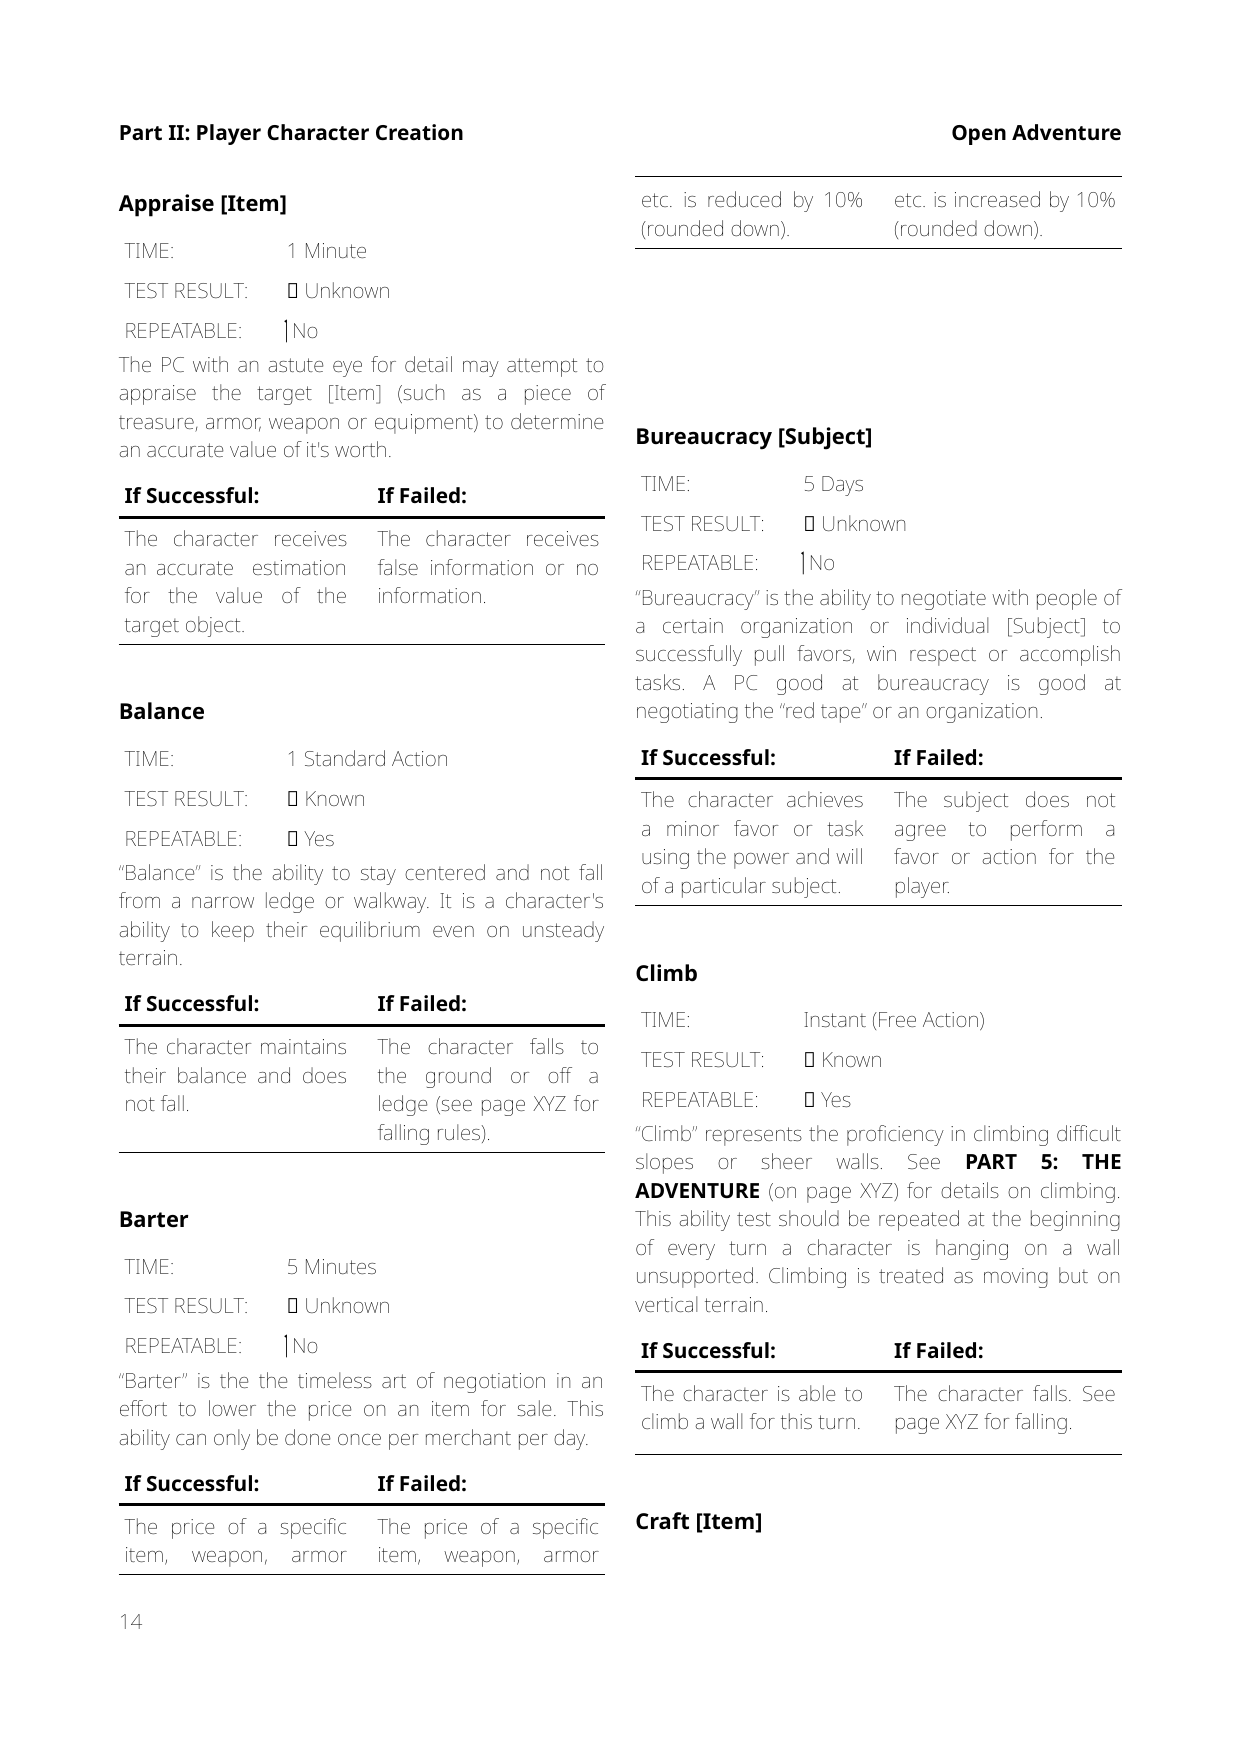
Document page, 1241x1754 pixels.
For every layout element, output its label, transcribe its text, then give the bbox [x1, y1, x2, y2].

table_cell [353, 1027, 372, 1152]
table_cell  Unknown [797, 503, 1122, 543]
table_header [353, 984, 372, 1023]
table_cell The character falls. See page XYZ for falling. [888, 1373, 1122, 1453]
text “Bureaucracy” is the ability to negotiate with people of a certain organization or individual [Subject] to successfully pull favors, win respect or accomplish tasks. A PC good at bureaucracy is good at negotiating the “red tape” or an organization. [635, 583, 1122, 725]
table_cell TEST RESULT: [119, 270, 281, 310]
table_cell The character receives false information or no information. [372, 519, 605, 644]
table_cell REPEATABLE: [119, 818, 281, 858]
table_cell [353, 519, 372, 644]
table_cell  Yes [797, 1079, 1122, 1119]
table_header TIME: [119, 1246, 281, 1286]
table_header 5 Minutes [281, 1246, 605, 1286]
table_header If Successful: [119, 1463, 353, 1503]
text Climb [635, 958, 1122, 987]
table_cell  Known [797, 1039, 1122, 1079]
table_cell REPEATABLE: [119, 310, 281, 350]
table_cell REPEATABLE: [119, 1326, 281, 1366]
table_header TIME: [635, 999, 797, 1039]
text The PC with an astute eye for detail may attempt to appraise the target [Item] (such as a piece of treasure, armor, weapon or equipment) to determine an accurate value of it's worth. [118, 350, 605, 464]
text Bureaucracy [Subject] [635, 421, 1122, 451]
table_header If Failed: [888, 1330, 1122, 1370]
table_cell REPEATABLE: [635, 543, 797, 583]
table_cell  No [797, 543, 1122, 583]
table_header 1 Standard Action [281, 738, 605, 778]
table_header If Successful: [119, 984, 353, 1023]
text Appraise [Item] [118, 188, 605, 218]
table_cell The subject does not agree to perform a favor or action for the player. [888, 780, 1122, 905]
table_header If Failed: [372, 984, 605, 1023]
table_header [869, 737, 888, 777]
table_header TIME: [119, 230, 281, 270]
table_cell The character receives an accurate estimation for the value of the target object. [119, 519, 353, 644]
table_header [353, 1463, 372, 1503]
text Barter [118, 1204, 605, 1234]
table_header If Successful: [119, 476, 353, 516]
table_cell  Unknown [281, 270, 605, 310]
table_cell [353, 1506, 372, 1574]
text “Balance” is the ability to stay centered and not fall from a narrow ledge or walkway. It is a character's ability to keep their equilibrium even on unsteady terrain. [118, 858, 605, 972]
table_cell etc. is reduced by 10% (rounded down). [635, 177, 869, 248]
text “Barter” is the the timeless art of negotiation in an effort to lower the price on an item for sale. This ability can only be done once per merchant per day. [118, 1366, 605, 1451]
table_header TIME: [119, 738, 281, 778]
table_header 5 Days [797, 463, 1122, 503]
table_cell [869, 780, 888, 905]
table_cell  Unknown [281, 1286, 605, 1326]
table_header If Failed: [372, 476, 605, 516]
text “Climb” represents the proficiency in climbing difficult slopes or sheer walls. See PART 5: THE ADVENTURE (on page XYZ) for details on climbing. This ability test should be repeated at the beginning of every turn a character is hanging on a wall unsupported. Climbing is treated as moving but on vertical terrain. [635, 1119, 1122, 1318]
text Craft [Item] [635, 1506, 1122, 1536]
table_header [869, 1330, 888, 1370]
table_cell  No [281, 310, 605, 350]
table_cell The character maintains their balance and does not fall. [119, 1027, 353, 1152]
table_header If Failed: [372, 1463, 605, 1503]
table_cell  Yes [281, 818, 605, 858]
table_cell The character achieves a minor favor or task using the power and will of a particular subject. [635, 780, 869, 905]
table_cell TEST RESULT: [635, 503, 797, 543]
table_header If Failed: [888, 737, 1122, 777]
table_header If Successful: [635, 737, 869, 777]
table_cell [869, 177, 888, 248]
table_cell The price of a specific item, weapon, armor [119, 1506, 353, 1574]
table_cell REPEATABLE: [635, 1079, 797, 1119]
table_header Instant (Free Action) [797, 999, 1122, 1039]
table_cell  Known [281, 778, 605, 818]
table_cell TEST RESULT: [119, 1286, 281, 1326]
table_cell The character falls to the ground or off a ledge (see page XYZ for falling rules). [372, 1027, 605, 1152]
table_header TIME: [635, 463, 797, 503]
table_header 1 Minute [281, 230, 605, 270]
text Balance [118, 696, 605, 726]
table_cell The character is able to climb a wall for this turn. [635, 1373, 869, 1453]
table_cell  No [281, 1326, 605, 1366]
table_cell The price of a specific item, weapon, armor [372, 1506, 605, 1574]
table_header If Successful: [635, 1330, 869, 1370]
table_cell [869, 1373, 888, 1453]
table_cell etc. is increased by 10% (rounded down). [888, 177, 1122, 248]
table_cell TEST RESULT: [119, 778, 281, 818]
table_cell TEST RESULT: [635, 1039, 797, 1079]
table_header [353, 476, 372, 516]
